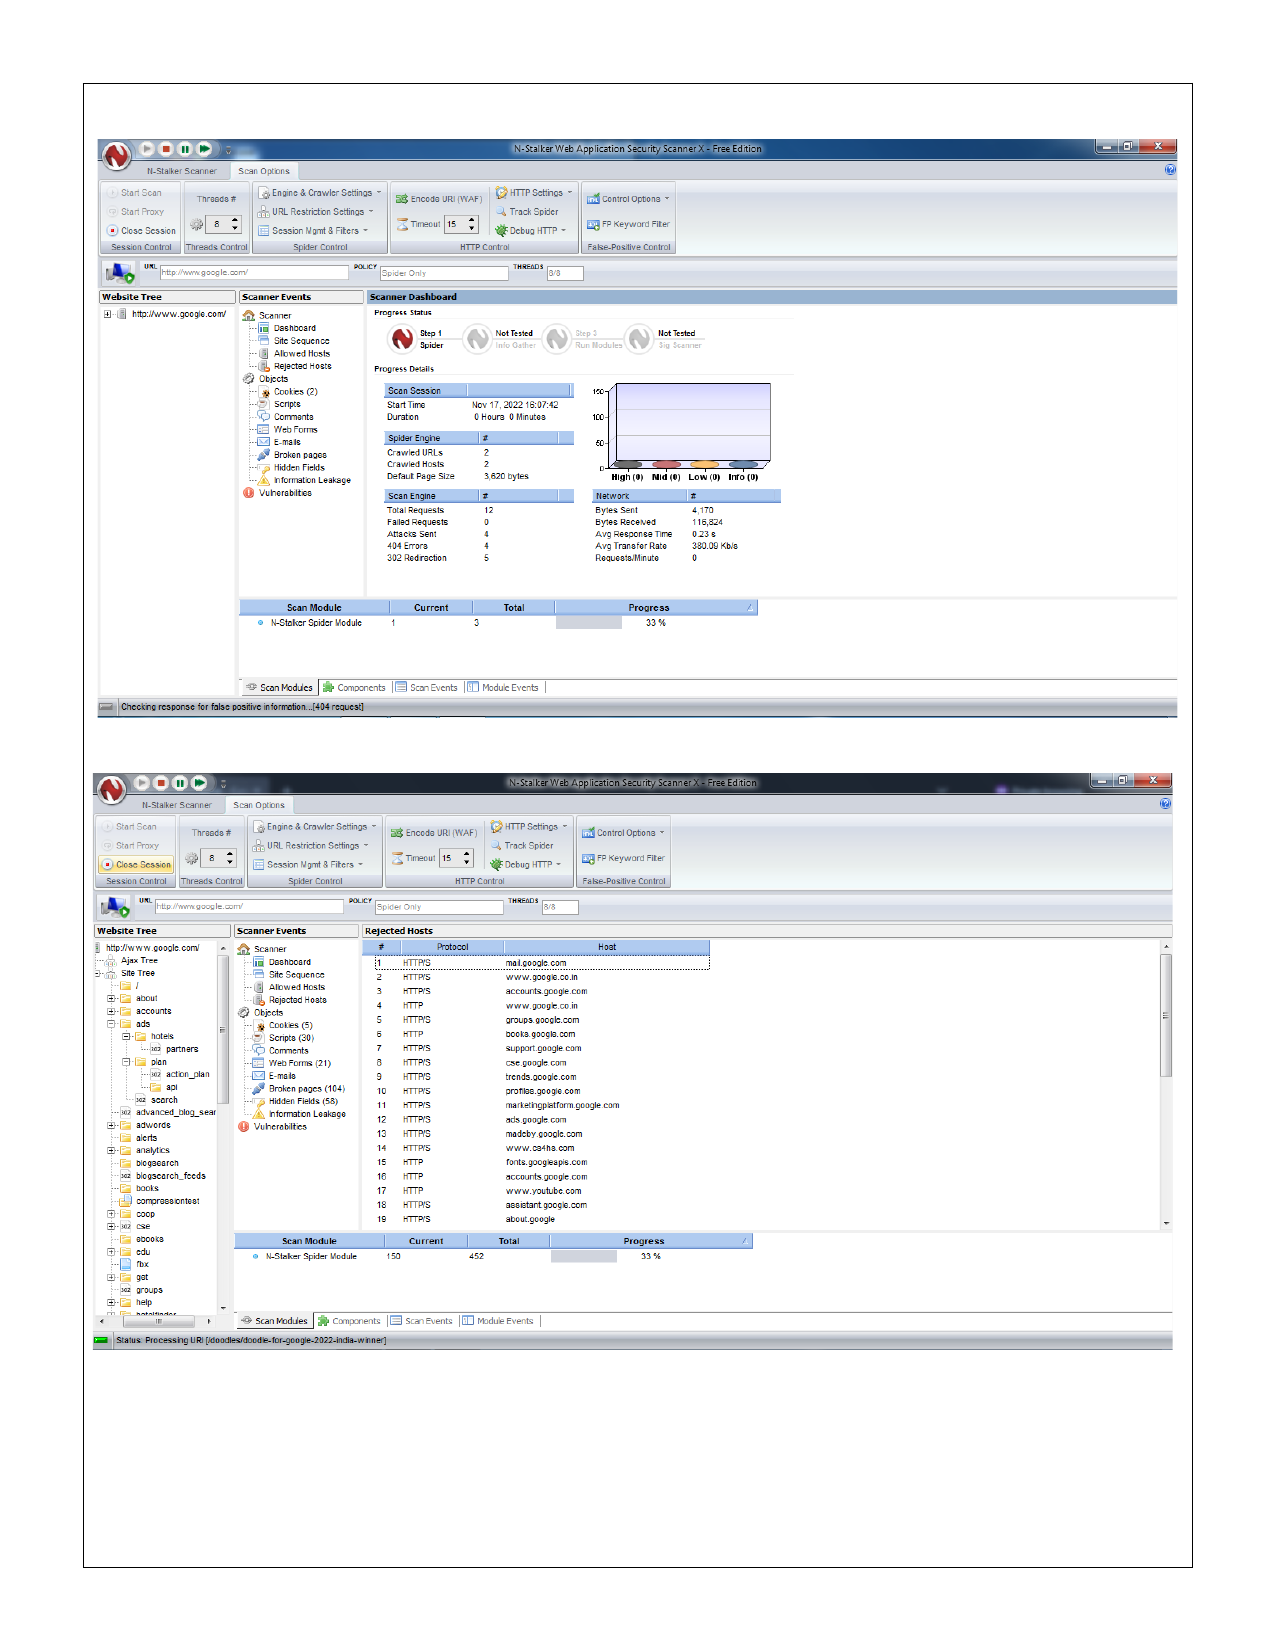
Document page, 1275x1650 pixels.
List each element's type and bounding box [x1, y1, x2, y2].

picture [92, 773, 1173, 1350]
picture [97, 139, 1178, 718]
